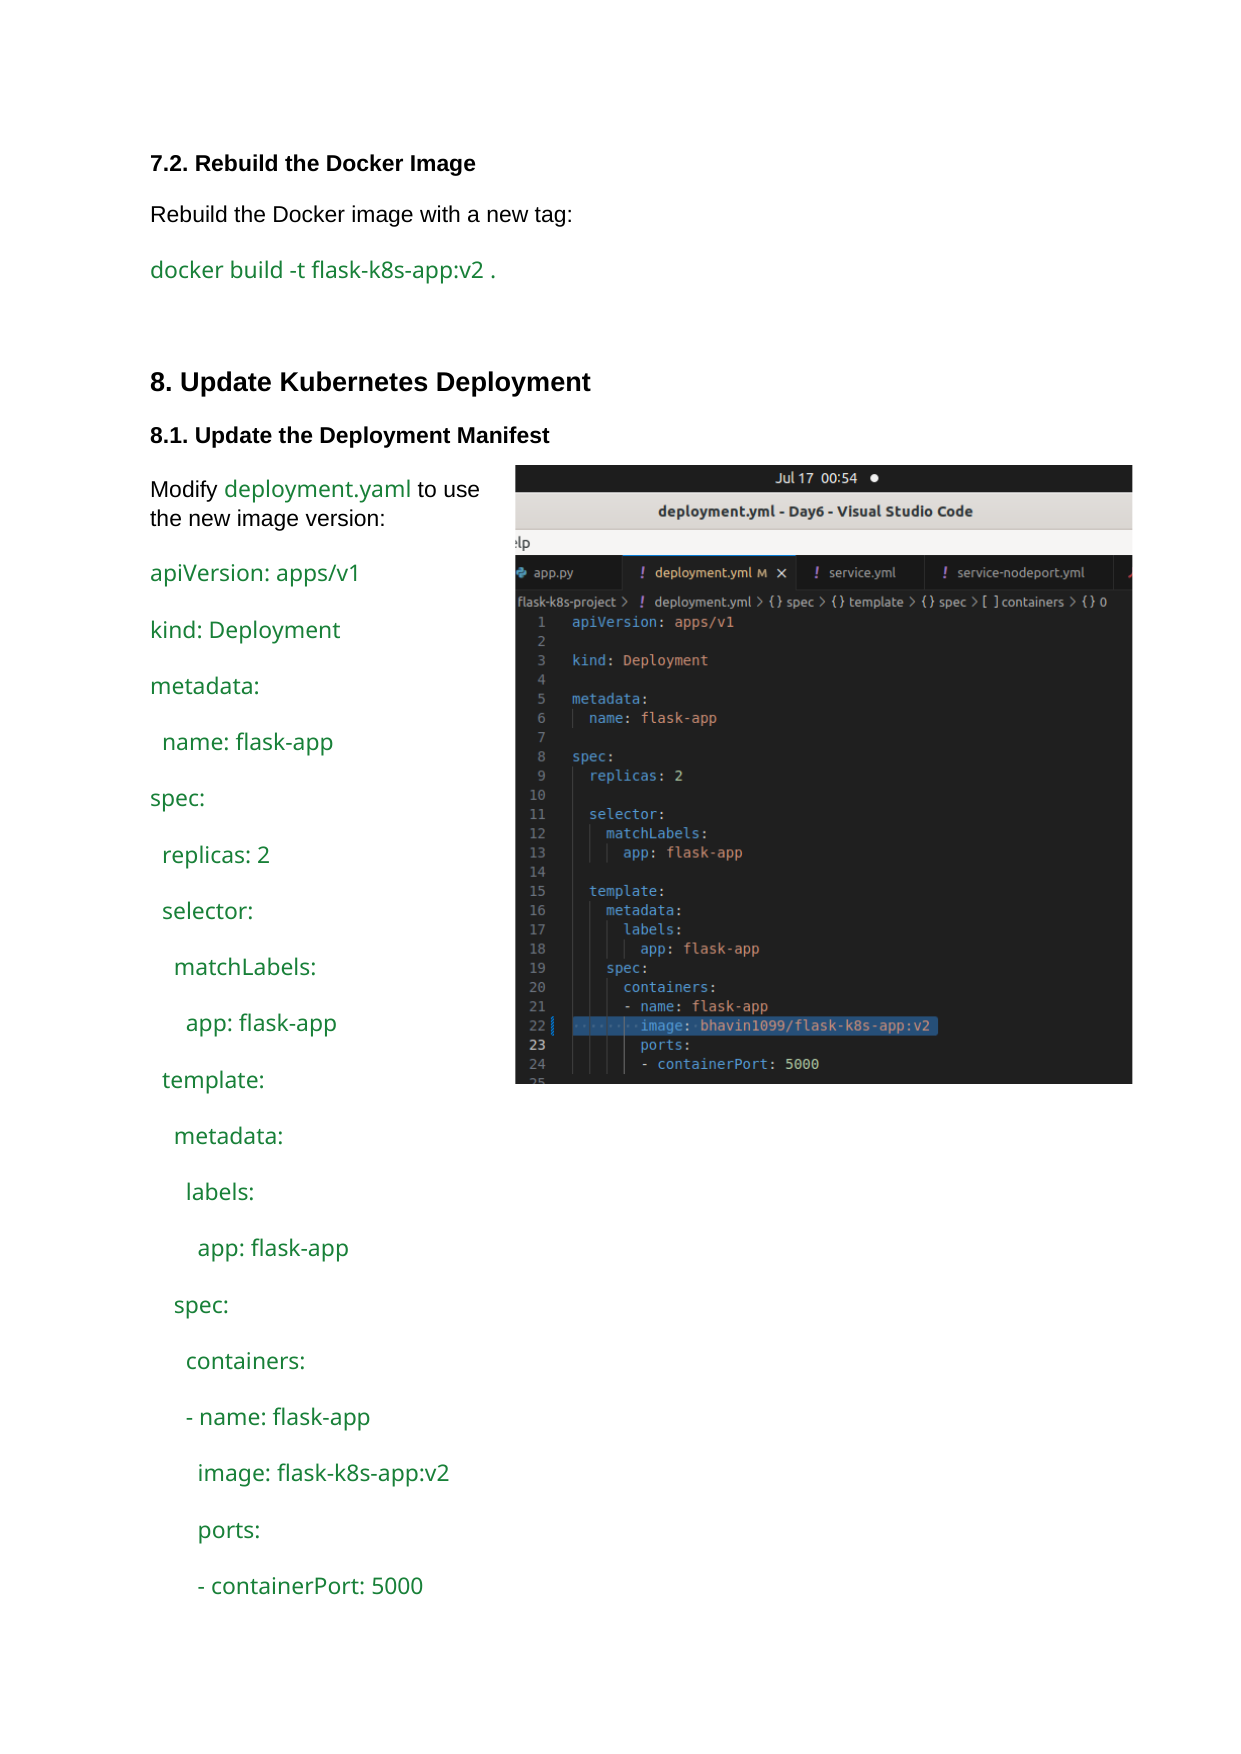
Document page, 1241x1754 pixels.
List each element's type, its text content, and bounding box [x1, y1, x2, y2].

text kind: Deployment [150, 614, 515, 645]
text metadata: [150, 1120, 1090, 1151]
text image: flask-k8s-app:v2 [150, 1457, 1090, 1489]
text - name: flask-app [150, 1401, 1090, 1432]
text replicas: 2 [150, 839, 515, 870]
subtitle 8. Update Kubernetes Deployment [150, 366, 1090, 397]
text app: flask-app [150, 1007, 515, 1039]
text Modify deployment.yaml to use the new image version: apiVersion: apps/v1 [150, 473, 515, 589]
text name: flask-app [150, 726, 515, 757]
text ports: [150, 1514, 1090, 1545]
text - containerPort: 5000 [150, 1570, 1090, 1601]
text template: [150, 1064, 1090, 1095]
text metadata: [150, 670, 515, 701]
picture [515, 465, 1133, 1084]
text 8.1. Update the Deployment Manifest [150, 422, 1090, 448]
text selector: [150, 895, 515, 926]
text app: flask-app [150, 1232, 1090, 1264]
text spec: [150, 1289, 1090, 1320]
text matchLabels: [150, 951, 515, 982]
text Rebuild the Docker image with a new tag: docker build -t flask-k8s-app:v2 . [150, 201, 1090, 285]
text containers: [150, 1345, 1090, 1376]
text spec: [150, 782, 515, 814]
text 7.2. Rebuild the Docker Image [150, 150, 1090, 176]
text labels: [150, 1176, 1090, 1207]
